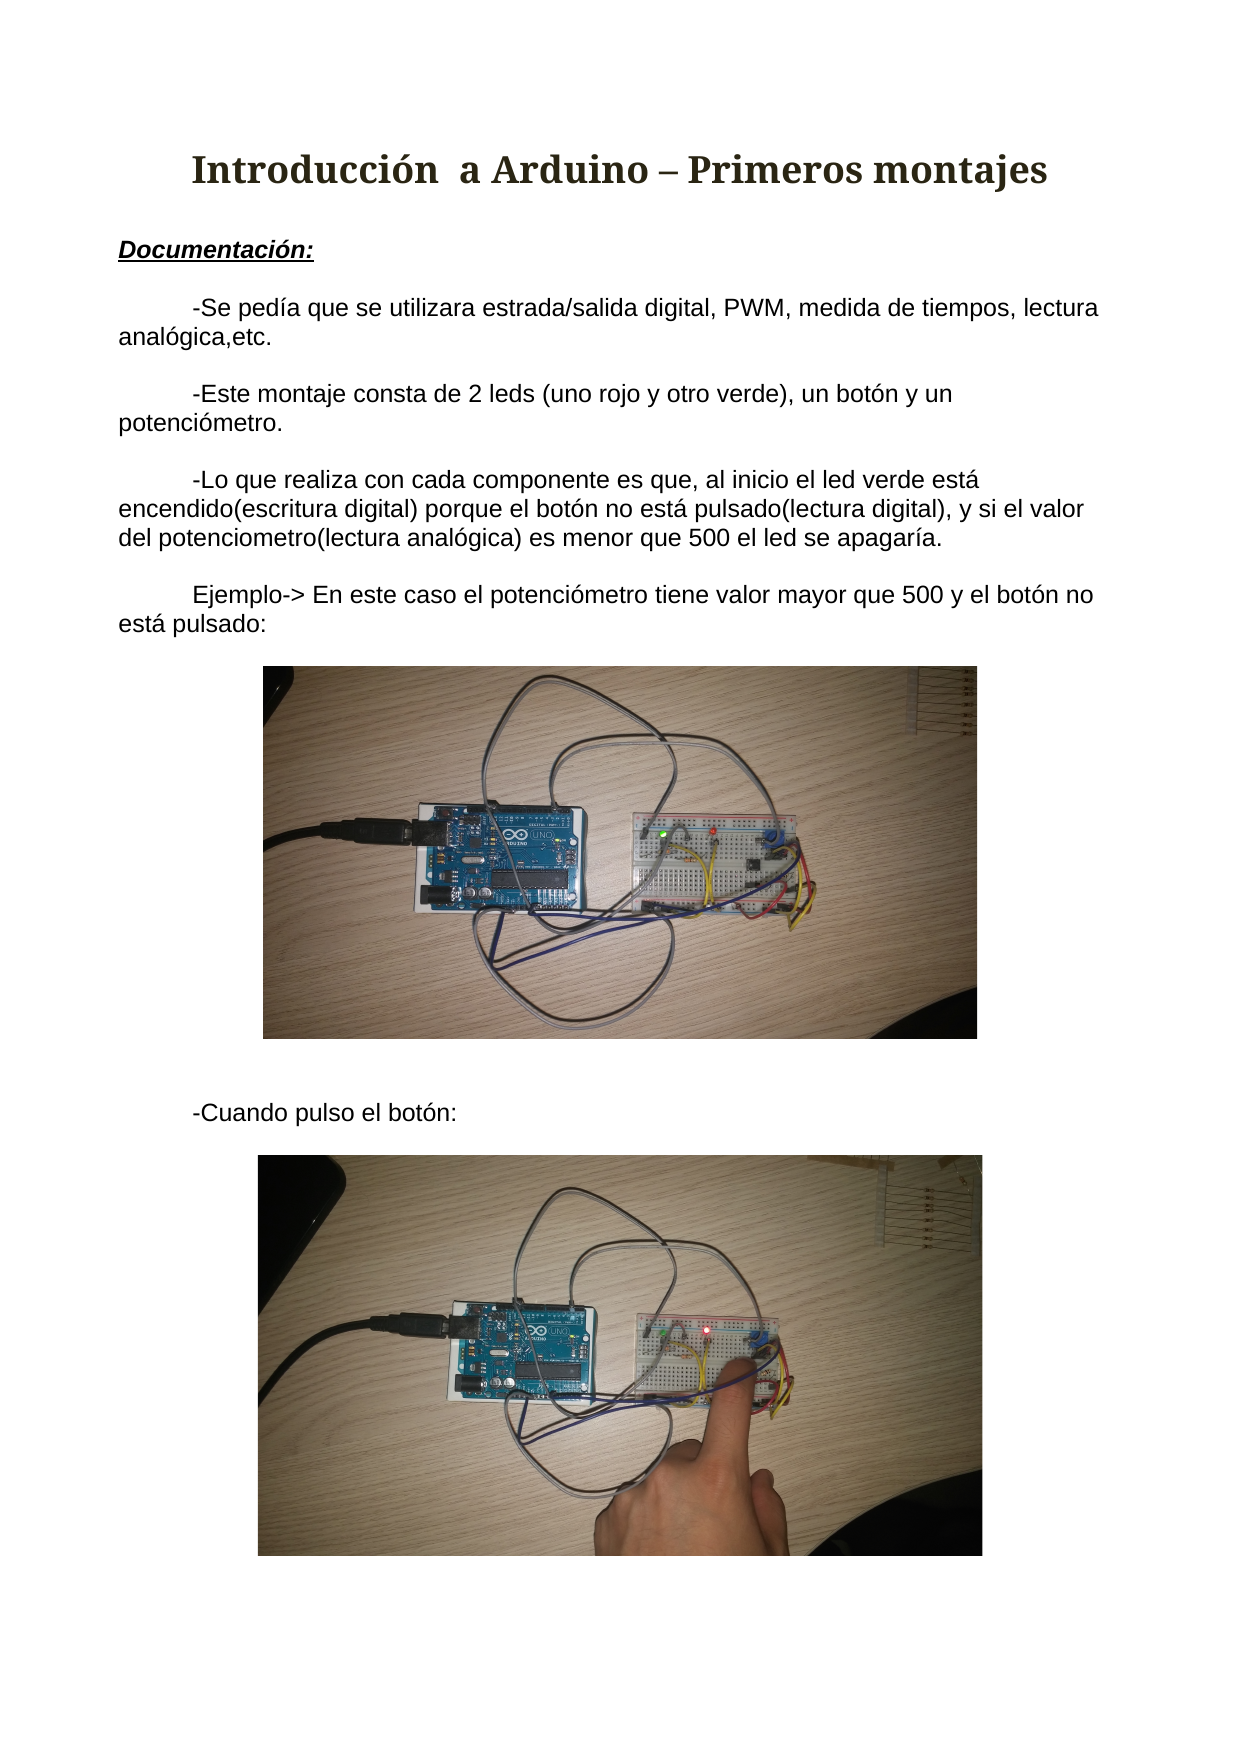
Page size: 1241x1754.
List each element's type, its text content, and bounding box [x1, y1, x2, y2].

text Documentación: [118, 235, 1122, 264]
text -Se pedía que se utilizara estrada/salida digital, PWM, medida de tiempos, lectura analógica,etc. [118, 293, 1122, 350]
picture [257, 1155, 983, 1556]
text -Lo que realiza con cada componente es que, al inicio el led verde está encendido(escritura digital) porque el botón no está pulsado(lectura digital), y si el valor del potenciometro(lectura analógica) es menor que 500 el led se apagaría. [118, 465, 1122, 552]
subtitle Introducción a Arduino – Primeros montajes [118, 143, 1122, 194]
text Ejemplo-> En este caso el potenciómetro tiene valor mayor que 500 y el botón no está pulsado: [118, 580, 1122, 638]
text -Cuando pulso el botón: [118, 1098, 1122, 1127]
text -Este montaje consta de 2 leds (uno rojo y otro verde), un botón y un potenciómetro. [118, 379, 1122, 437]
picture [263, 666, 978, 1039]
